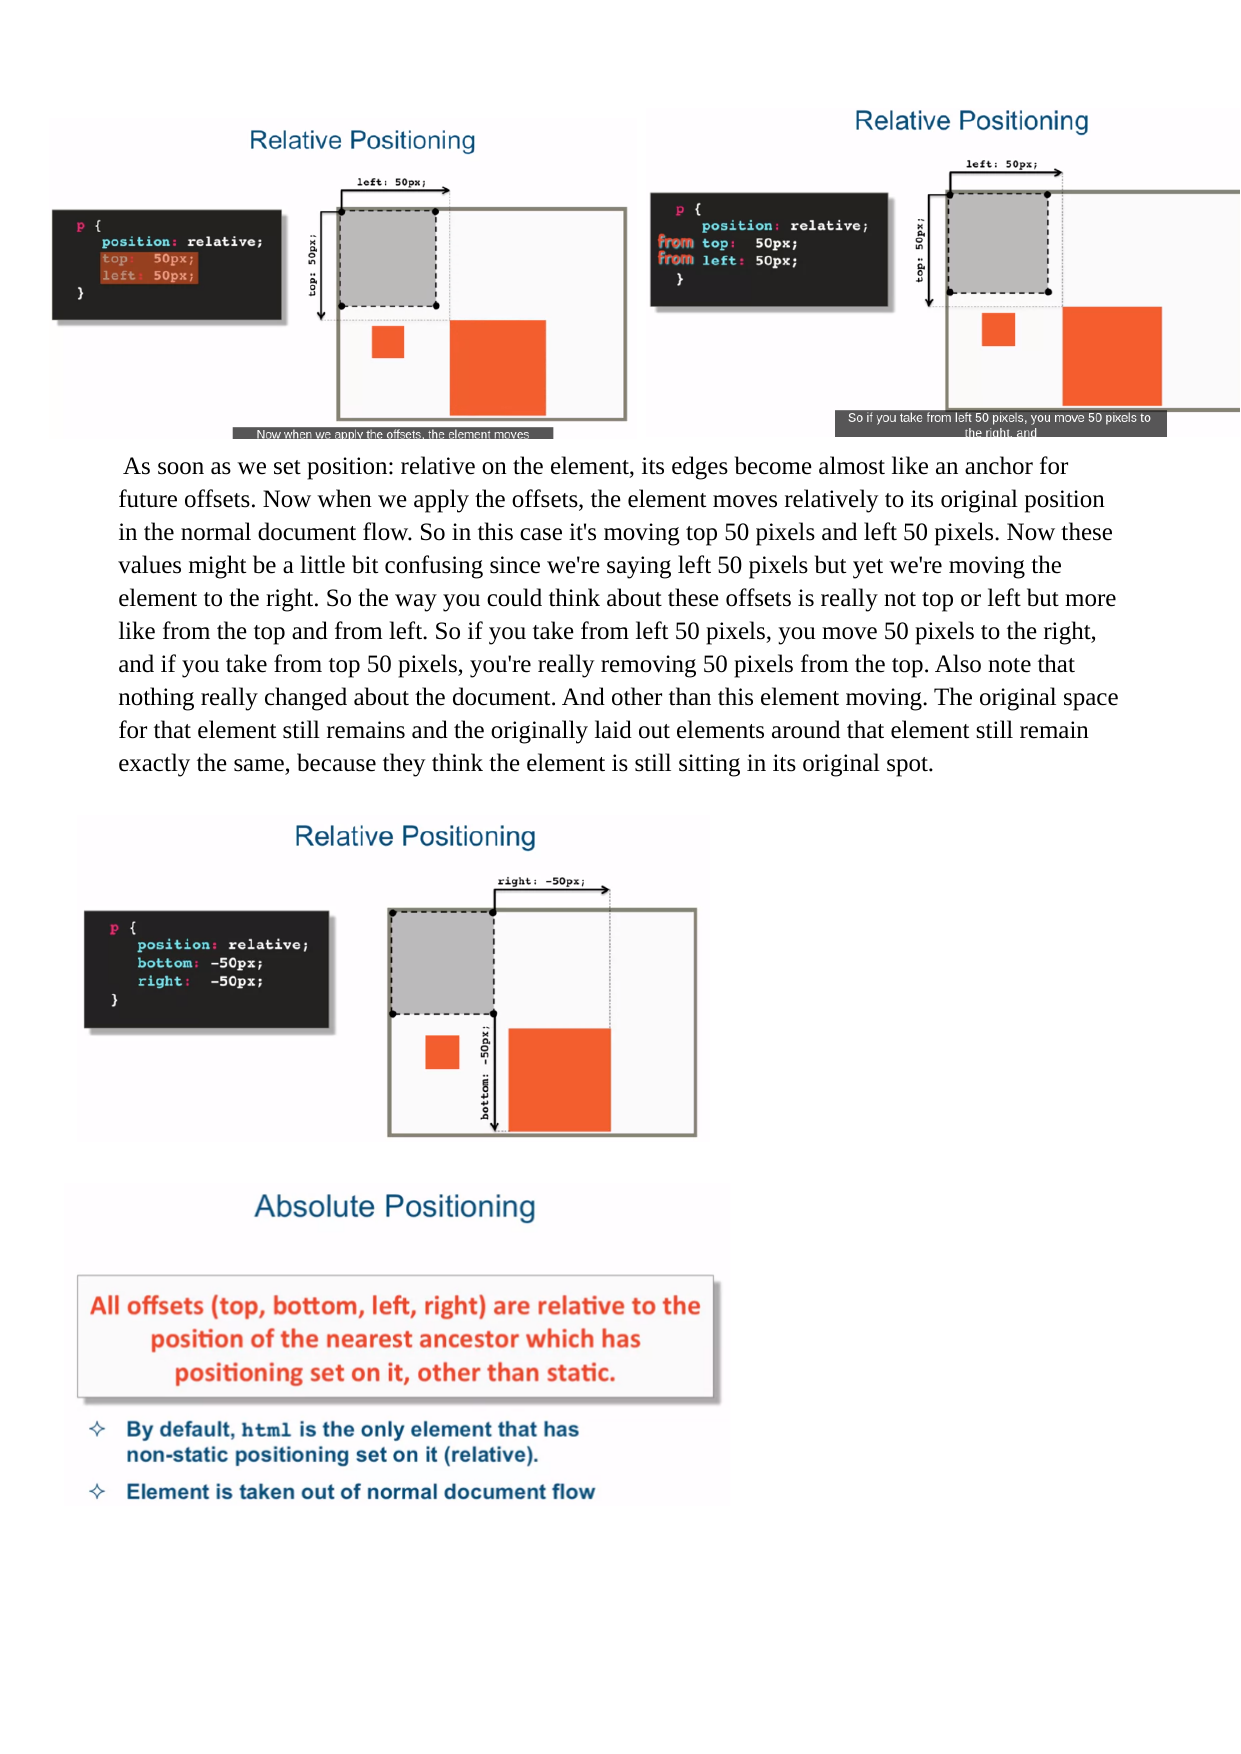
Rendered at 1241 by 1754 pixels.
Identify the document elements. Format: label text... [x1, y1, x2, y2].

picture [48, 118, 638, 439]
text As soon as we set position: relative on the element, its edges become almost like an anchor for future offsets. Now when we apply the offsets, the element moves relatively to its original position in the normal document flow. So in this case it's moving top 50 pixels and left 50 pixels. Now these values might be a little bit confusing since we're saying left 50 pixels but yet we're moving the element to the right. So the way you could think about these offsets is really not top or left but more like from the top and from left. So if you take from left 50 pixels, you move 50 pixels to the right, and if you take from top 50 pixels, you're really removing 50 pixels from the top. Also note that nothing really changed about the document. And other than this element moving. The original space for that element still remains and the originally laid out elements around that element still remain exactly the same, because they think the element is still sitting in its original spot. [118, 451, 1122, 777]
picture [646, 108, 1240, 437]
picture [77, 815, 710, 1142]
picture [63, 1183, 731, 1506]
